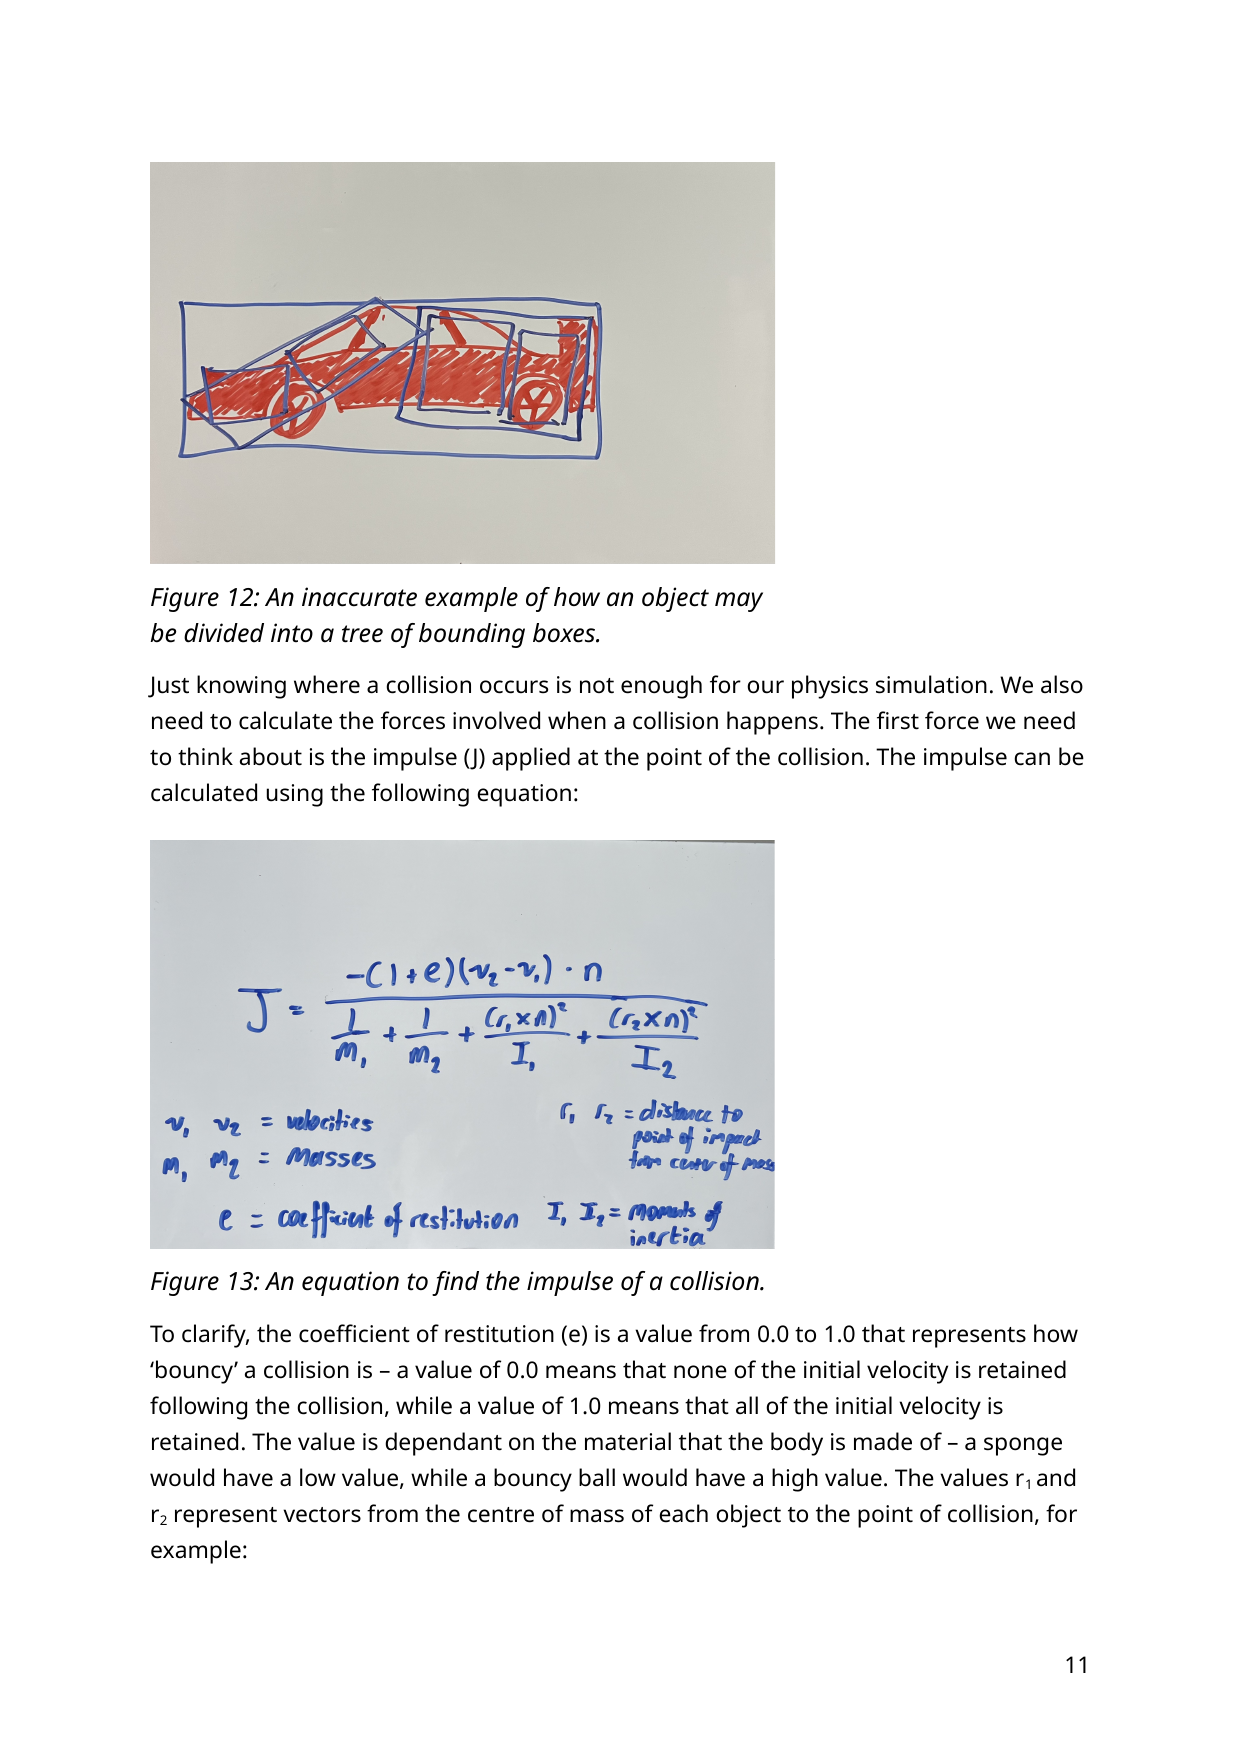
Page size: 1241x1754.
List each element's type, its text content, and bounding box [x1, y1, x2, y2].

text To clarify, the coefficient of restitution (e) is a value from 0.0 to 1.0 that represents how ‘bouncy’ a collision is – a value of 0.0 means that none of the initial velocity is retained following the collision, while a value of 1.0 means that all of the initial velocity is retained. The value is dependant on the material that the body is made of – a sponge would have a low value, while a bouncy ball would have a high value. The values r1 and r2 represent vectors from the centre of mass of each object to the point of collision, for example: [150, 1318, 1090, 1565]
picture [150, 840, 775, 1249]
text Just knowing where a collision occurs is not enough for our physics simulation. We also need to calculate the forces involved when a collision happens. The first force we need to think about is the impulse (J) applied at the point of the collision. The impulse can be calculated using the following equation: [150, 669, 1090, 808]
text Figure 12: An inaccurate example of how an object may be divided into a tree of bounding boxes. [150, 564, 775, 650]
picture [150, 162, 775, 564]
text Figure 13: An equation to find the impulse of a collision. [150, 1249, 775, 1298]
